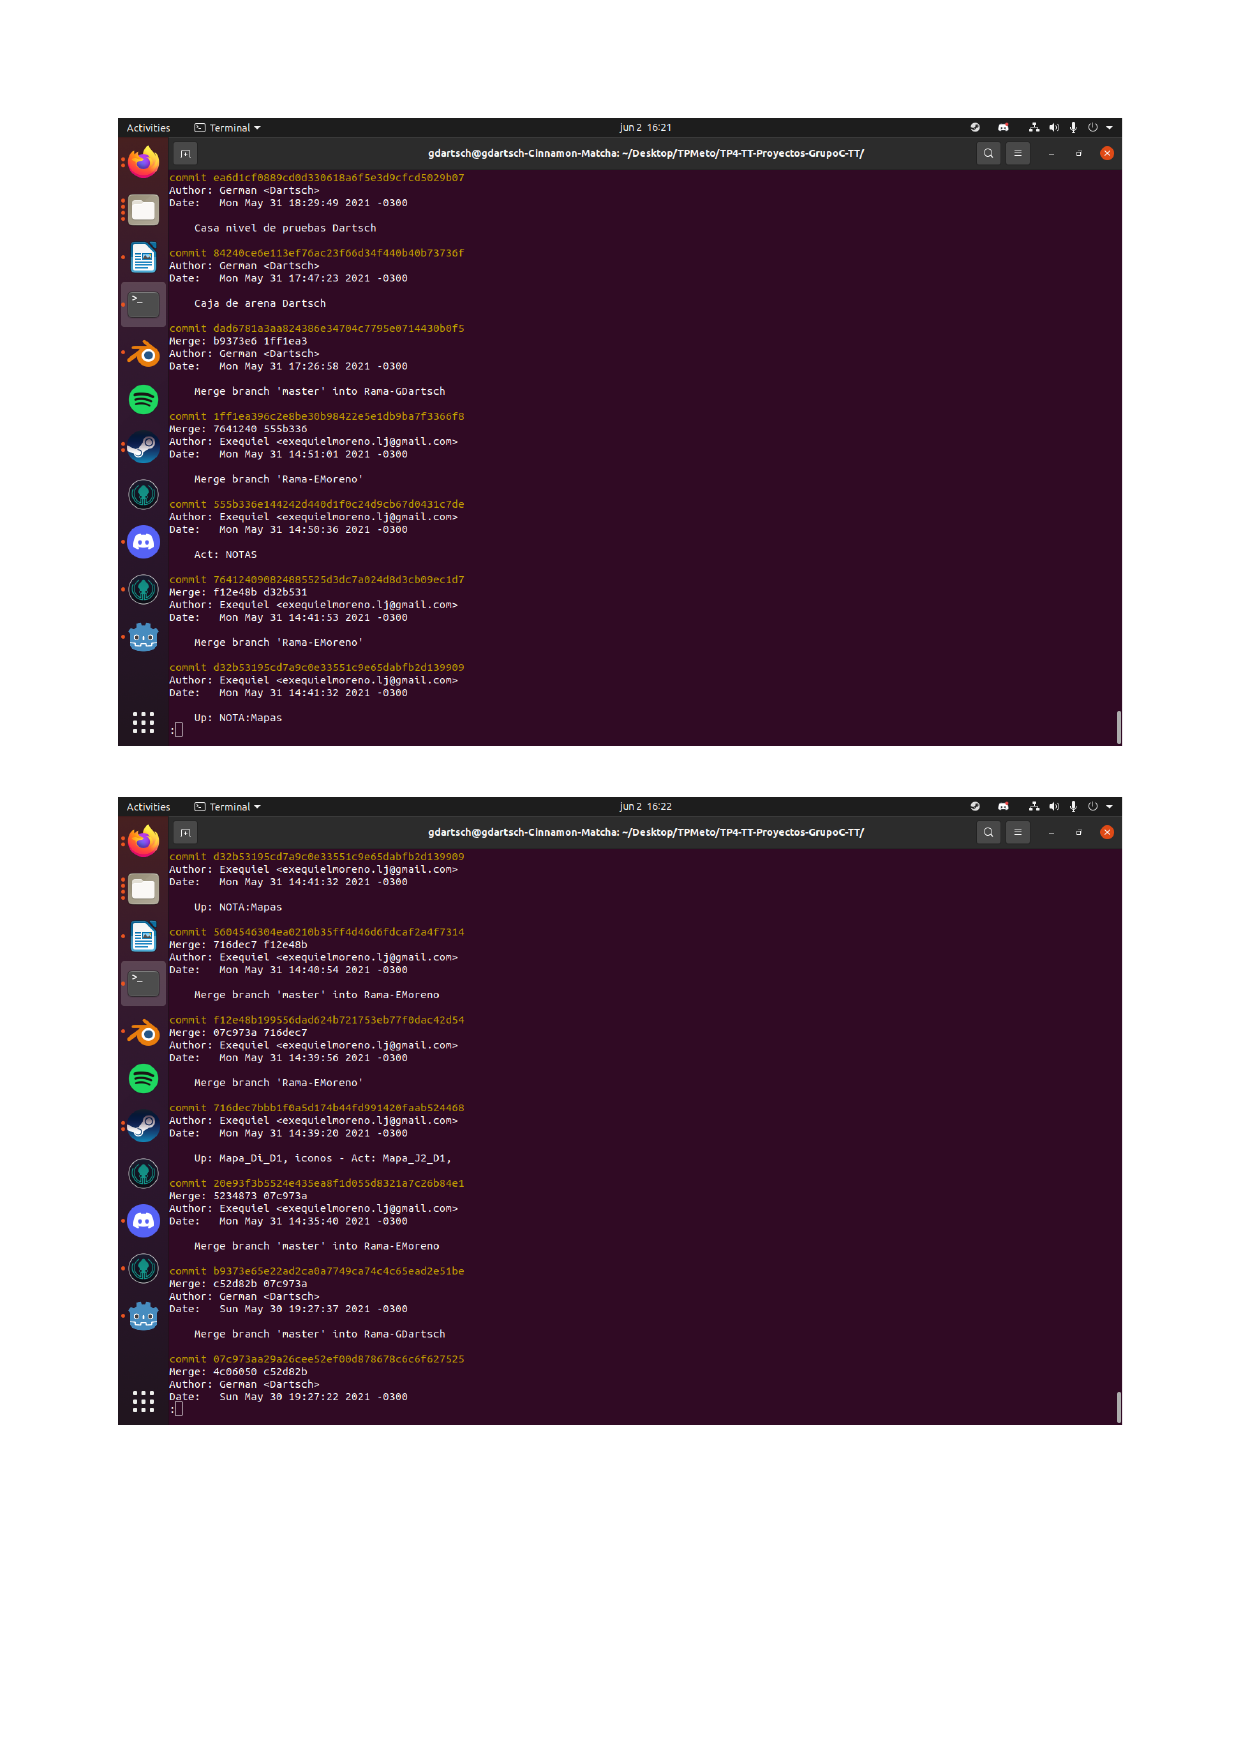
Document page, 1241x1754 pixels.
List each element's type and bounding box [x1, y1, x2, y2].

picture [118, 118, 1123, 746]
picture [118, 797, 1123, 1425]
